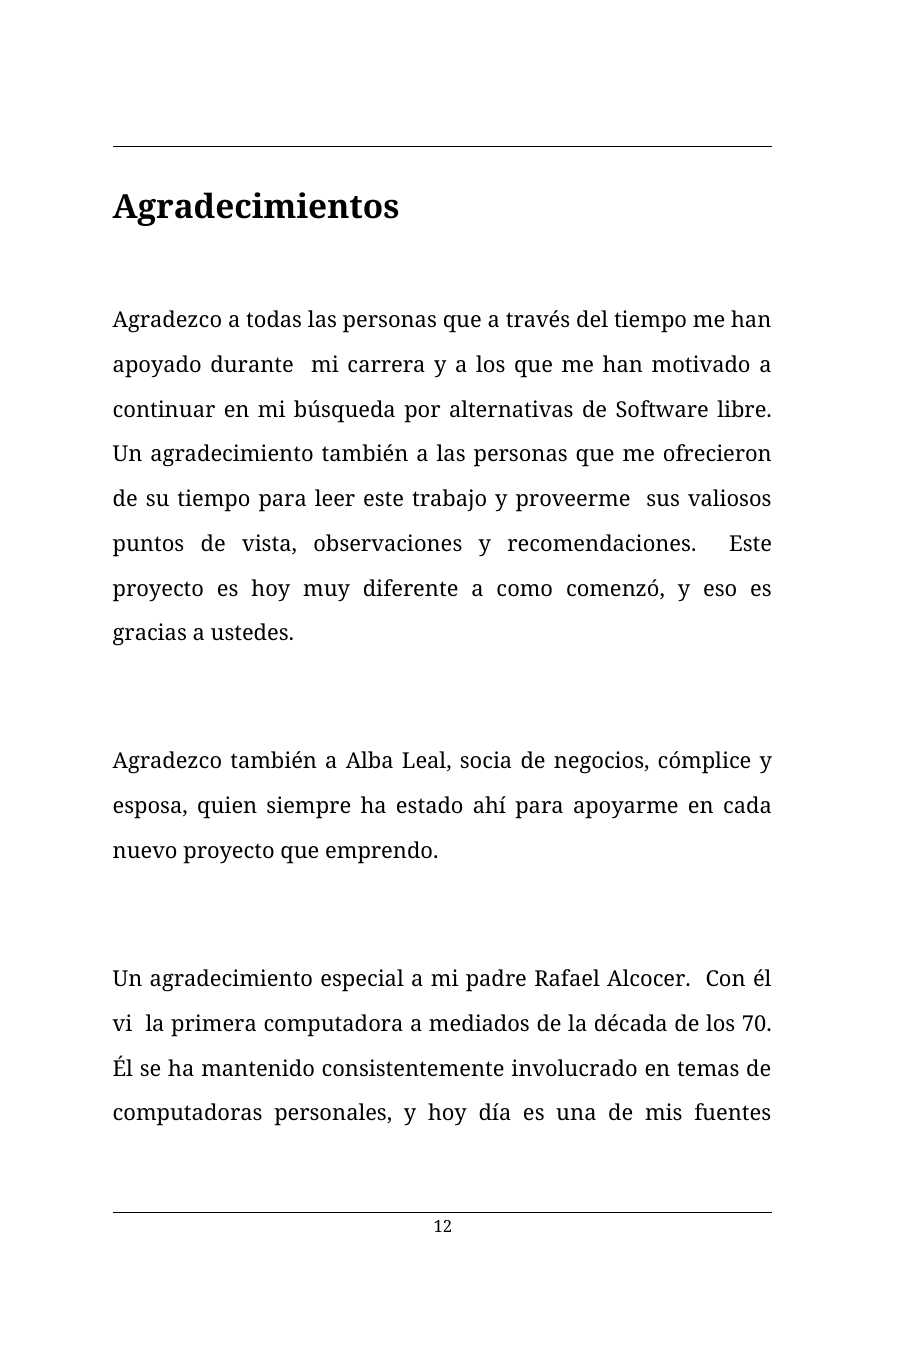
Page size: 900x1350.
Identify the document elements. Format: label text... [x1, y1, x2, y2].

text Agradezco también a Alba Leal, socia de negocios, cómplice y esposa, quien siempre ha estado ahí para apoyarme en cada nuevo proyecto que emprendo. [112, 746, 772, 865]
text Agradezco a todas las personas que a través del tiempo me han apoyado durante mi carrera y a los que me han motivado a continuar en mi búsqueda por alternativas de Software libre. Un agradecimiento también a las personas que me ofrecieron de su tiempo para leer este trabajo y proveerme sus valiosos puntos de vista, observaciones y recomendaciones. Este proyecto es hoy muy diferente a como comenzó, y eso es gracias a ustedes. [112, 304, 772, 647]
subtitle Agradecimientos [112, 183, 772, 229]
text Un agradecimiento especial a mi padre Rafael Alcocer. Con él vi la primera computadora a mediados de la década de los 70. Él se ha mantenido consistentemente involucrado en temas de computadoras personales, y hoy día es una de mis fuentes [112, 963, 772, 1127]
